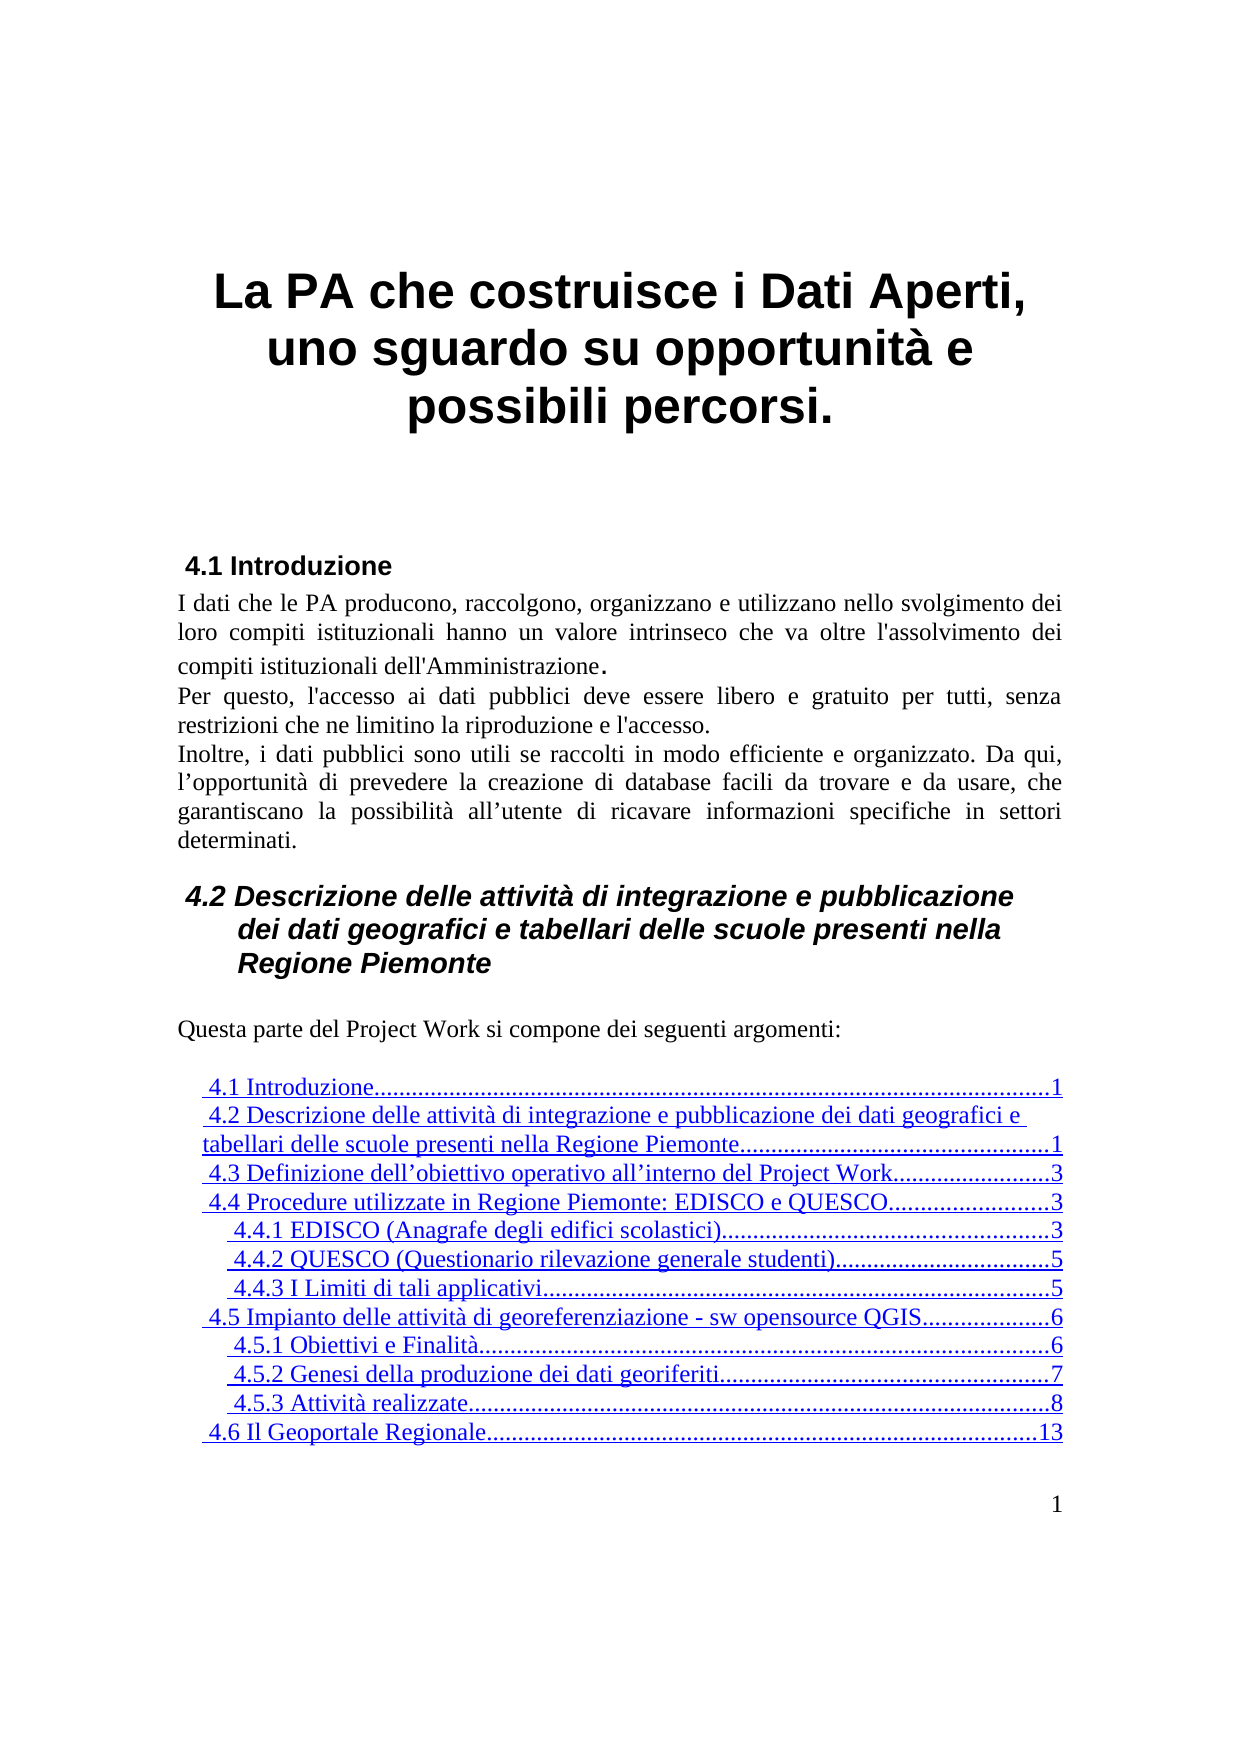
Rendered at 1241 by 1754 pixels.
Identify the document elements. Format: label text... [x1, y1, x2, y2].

text 4.3 Definizione dell’obiettivo operativo all’interno del Project Work 3 [202, 1158, 1063, 1183]
text I dati che le PA producono, raccolgono, organizzano e utilizzano nello svolgimento dei loro compiti istituzionali hanno un valore intrinseco che va oltre l'assolvimento dei compiti istituzionali dell'Amministrazione. [177, 588, 1063, 681]
text 4.4 Procedure utilizzate in Regione Piemonte: EDISCO e QUESCO 3 [202, 1187, 1063, 1212]
text 4.5.2 Genesi della produzione dei dati georiferiti 7 [227, 1359, 1063, 1384]
subtitle Descrizione delle attività di integrazione e pubblicazione dei dati geografici e tabellari delle scuole presenti nella Regione Piemonte [177, 879, 1063, 979]
text Questa parte del Project Work si compone dei seguenti argomenti: [177, 1014, 1063, 1043]
text 4.4.1 EDISCO (Anagrafe degli edifici scolastici) 3 [227, 1216, 1063, 1241]
text 4.6 Il Geoportale Regionale 13 [202, 1417, 1063, 1442]
title La PA che costruisce i Dati Aperti, uno sguardo su opportunità e possibili percorsi. [177, 261, 1063, 434]
text 4.5.1 Obiettivi e Finalità 6 [227, 1331, 1063, 1356]
text 4.5 Impianto delle attività di georeferenziazione - sw opensource QGIS 6 [202, 1302, 1063, 1327]
text 4.4.2 QUESCO (Questionario rilevazione generale studenti) 5 [227, 1244, 1063, 1269]
text Per questo, l'accesso ai dati pubblici deve essere libero e gratuito per tutti, senza restrizioni che ne limitino la riproduzione e l'accesso. [177, 681, 1063, 739]
subtitle Introduzione [177, 550, 1063, 582]
text Inoltre, i dati pubblici sono utili se raccolti in modo efficiente e organizzato. Da qui, l’opportunità di prevedere la creazione di database facili da trovare e da usare, che garantiscano la possibilità all’utente di ricavare informazioni specifiche in settori determinati. [177, 739, 1063, 854]
text 4.2 Descrizione delle attività di integrazione e pubblicazione dei dati geografici e tabellari delle scuole presenti nella Regione Piemonte 1 [202, 1101, 1063, 1154]
text 4.1 Introduzione 1 [202, 1072, 1063, 1097]
text 4.5.3 Attività realizzate 8 [227, 1388, 1063, 1413]
text 4.4.3 I Limiti di tali applicativi 5 [227, 1273, 1063, 1298]
